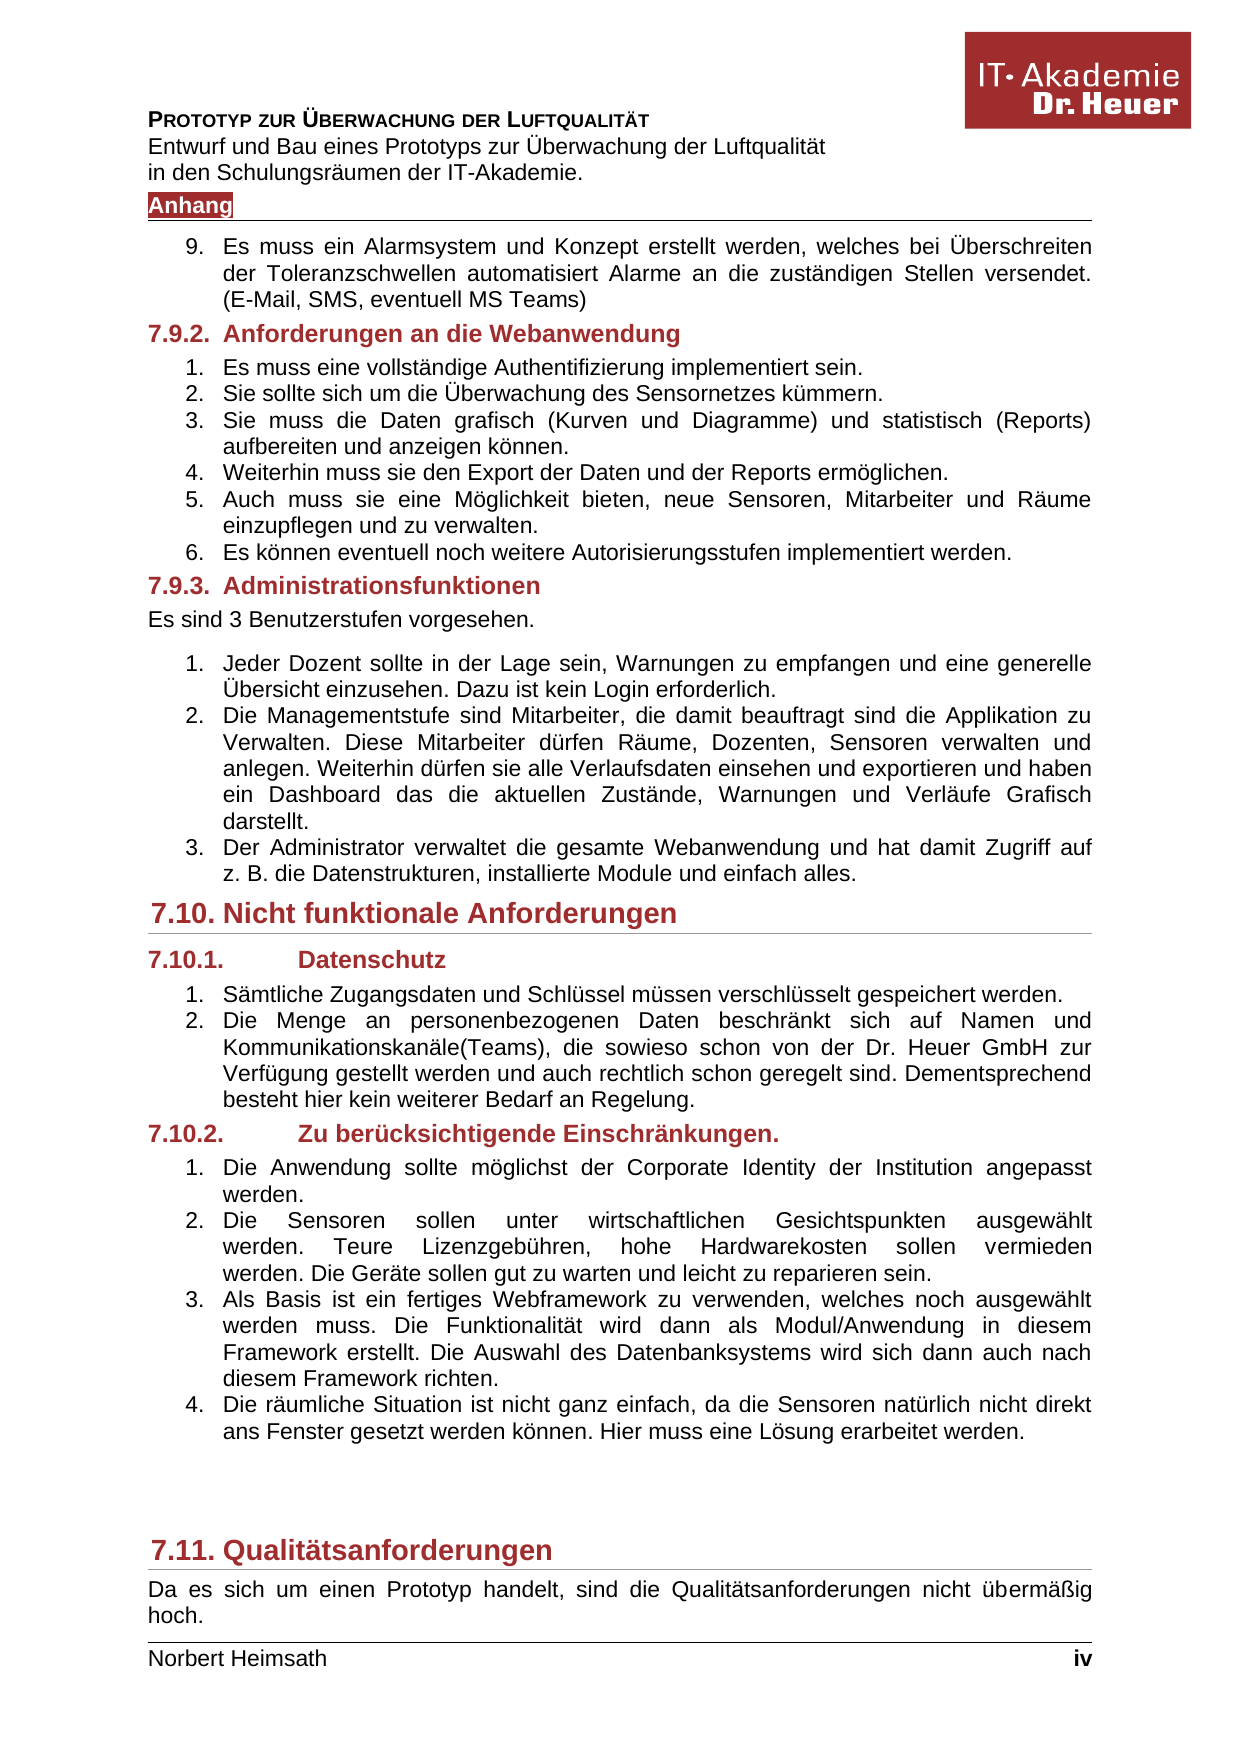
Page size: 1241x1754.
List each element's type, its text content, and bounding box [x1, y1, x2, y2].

list Jeder Dozent sollte in der Lage sein, Warnungen zu empfangen und eine generelle Übersicht einzusehen. Dazu ist kein Login erforderlich. [185, 649, 1092, 702]
list Es können eventuell noch weitere Autorisierungsstufen implementiert werden. [185, 538, 1092, 565]
text Es sind 3 Benutzerstufen vorgesehen. [148, 606, 1092, 633]
subtitle Anforderungen an die Webanwendung [148, 319, 1092, 347]
subtitle Zu berücksichtigende Einschränkungen. [148, 1119, 1092, 1148]
list Die Sensoren sollen unter wirtschaftlichen Gesichtspunkten ausgewählt werden. Teure Lizenzgebühren, hohe Hardwarekosten sollen vermieden werden. Die Geräte sollen gut zu warten und leicht zu reparieren sein. [185, 1207, 1092, 1286]
subtitle Administrationsfunktionen [148, 571, 1092, 600]
list Sie muss die Daten grafisch (Kurven und Diagramme) und statistisch (Reports) aufbereiten und anzeigen können. [185, 407, 1092, 459]
list Die Managementstufe sind Mitarbeiter, die damit beauftragt sind die Applikation zu Verwalten. Diese Mitarbeiter dürfen Räume, Dozenten, Sensoren verwalten und anlegen. Weiterhin dürfen sie alle Verlaufsdaten einsehen und exportieren und haben ein Dashboard das die aktuellen Zustände, Warnungen und Verläufe Grafisch darstellt. [185, 702, 1092, 834]
subtitle Nicht funktionale Anforderungen [148, 893, 1092, 933]
list Weiterhin muss sie den Export der Daten und der Reports ermöglichen. [185, 459, 1092, 486]
list Die Menge an personenbezogenen Daten beschränkt sich auf Namen und Kommunikationskanäle(Teams), die sowieso schon von der Dr. Heuer GmbH zur Verfügung gestellt werden und auch rechtlich schon geregelt sind. Dementsprechend besteht hier kein weiterer Bedarf an Regelung. [185, 1007, 1092, 1112]
list Die Anwendung sollte möglichst der Corporate Identity der Institution angepasst werden. [185, 1154, 1092, 1207]
list Es muss ein Alarmsystem und Konzept erstellt werden, welches bei Überschreiten der Toleranzschwellen automatisiert Alarme an die zuständigen Stellen versendet. (E-Mail, SMS, eventuell MS Teams) [185, 233, 1092, 312]
list Es muss eine vollständige Authentifizierung implementiert sein. [185, 354, 1092, 380]
text Da es sich um einen Prototyp handelt, sind die Qualitätsanforderungen nicht übermäßig hoch. [148, 1576, 1092, 1628]
list Als Basis ist ein fertiges Webframework zu verwenden, welches noch ausgewählt werden muss. Die Funktionalität wird dann als Modul/Anwendung in diesem Framework erstellt. Die Auswahl des Datenbanksystems wird sich dann auch nach diesem Framework richten. [185, 1286, 1092, 1391]
list Sie sollte sich um die Überwachung des Sensornetzes kümmern. [185, 380, 1092, 407]
list Sämtliche Zugangsdaten und Schlüssel müssen verschlüsselt gespeichert werden. [185, 981, 1092, 1007]
list Auch muss sie eine Möglichkeit bieten, neue Sensoren, Mitarbeiter und Räume einzupflegen und zu verwalten. [185, 486, 1092, 538]
list Der Administrator verwaltet die gesamte Webanwendung und hat damit Zugriff auf z. B. die Datenstrukturen, installierte Module und einfach alles. [185, 834, 1092, 887]
list Die räumliche Situation ist nicht ganz einfach, da die Sensoren natürlich nicht direkt ans Fenster gesetzt werden können. Hier muss eine Lösung erarbeitet werden. [185, 1391, 1092, 1444]
subtitle Qualitätsanforderungen [148, 1529, 1092, 1569]
subtitle Datenschutz [148, 946, 1092, 974]
